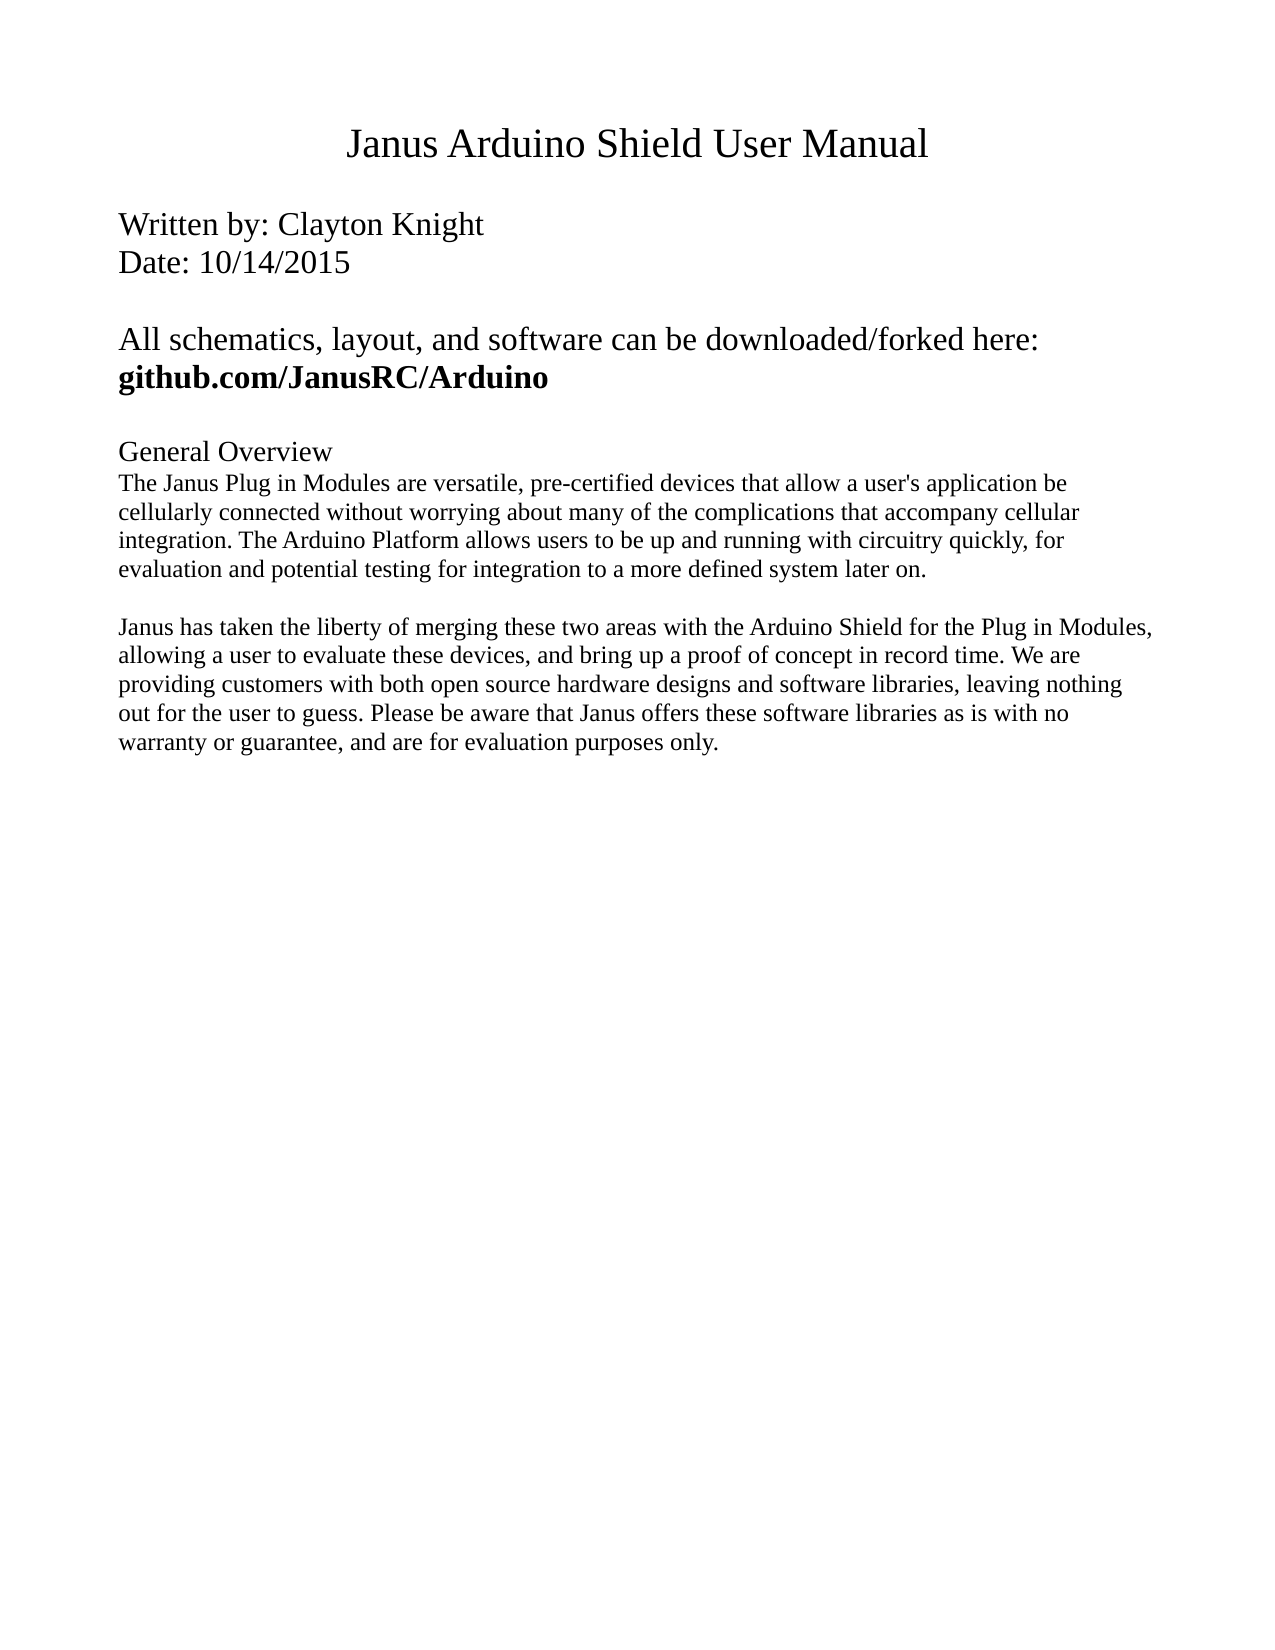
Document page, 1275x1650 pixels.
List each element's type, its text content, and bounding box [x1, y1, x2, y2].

text Written by: Clayton Knight [118, 204, 1157, 243]
text github.com/JanusRC/Arduino [118, 358, 1157, 396]
text Janus Arduino Shield User Manual [118, 118, 1157, 166]
text Date: 10/14/2015 [118, 243, 1157, 281]
text The Janus Plug in Modules are versatile, pre-certified devices that allow a user's application be cellularly connected without worrying about many of the complications that accompany cellular integration. The Arduino Platform allows users to be up and running with circuitry quickly, for evaluation and potential testing for integration to a more defined system later on. [118, 468, 1157, 583]
text Janus has taken the liberty of merging these two areas with the Arduino Shield for the Plug in Modules, allowing a user to evaluate these devices, and bring up a proof of concept in record time. We are providing customers with both open source hardware designs and software libraries, leaving nothing out for the user to guess. Please be aware that Janus offers these software libraries as is with no warranty or guarantee, and are for evaluation purposes only. [118, 612, 1157, 755]
text All schematics, layout, and software can be downloaded/forked here: [118, 319, 1157, 358]
text General Overview [118, 434, 1157, 468]
